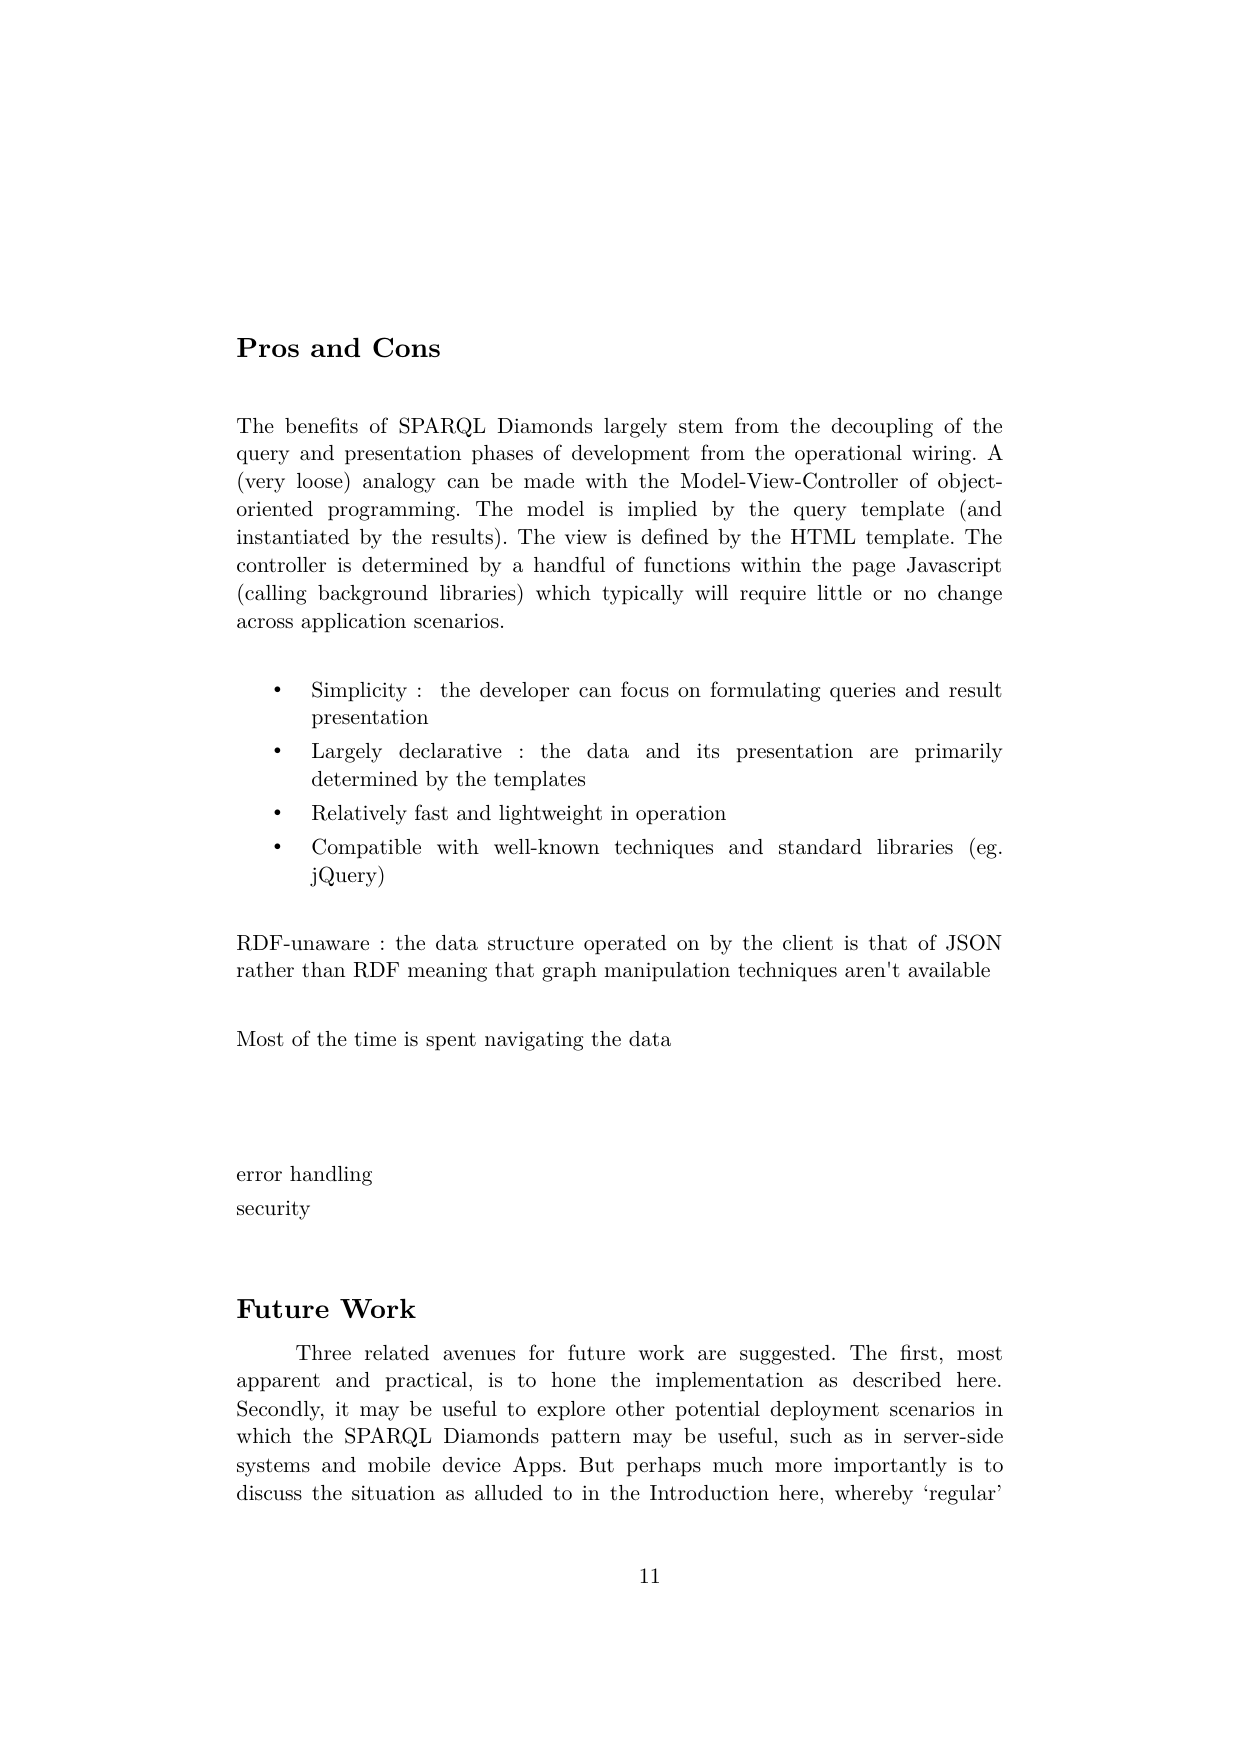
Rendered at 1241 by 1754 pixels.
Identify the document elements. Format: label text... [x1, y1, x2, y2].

subtitle Future Work [236, 1290, 1004, 1326]
list Largely declarative : the data and its presentation are primarily determined by the templates [274, 737, 1004, 793]
text error handling [236, 1159, 1004, 1187]
list Relatively fast and lightweight in operation [274, 798, 1004, 826]
text The benefits of SPARQL Diamonds largely stem from the decoupling of the query and presentation phases of development from the operational wiring. A (very loose) analogy can be made with the Model-View-Controller of object-oriented programming. The model is implied by the query template (and instantiated by the results). The view is defined by the HTML template. The controller is determined by a handful of functions within the page Javascript (calling background libraries) which typically will require little or no change across application scenarios. [236, 411, 1004, 635]
text RDF-unaware : the data structure operated on by the client is that of JSON rather than RDF meaning that graph manipulation techniques aren't available [236, 928, 1004, 984]
text security [236, 1193, 1004, 1221]
text Most of the time is spent navigating the data [236, 1024, 1004, 1052]
list Compatible with well-known techniques and standard libraries (eg. jQuery) [274, 832, 1004, 888]
subtitle Pros and Cons [236, 329, 1004, 365]
list Simplicity : the developer can focus on formulating queries and result presentation [274, 675, 1004, 731]
text Three related avenues for future work are suggested. The first, most apparent and practical, is to hone the implementation as described here. Secondly, it may be useful to explore other potential deployment scenarios in which the SPARQL Diamonds pattern may be useful, such as in server-side systems and mobile device Apps. But perhaps much more importantly is to discuss the situation as alluded to in the Introduction here, whereby ‘regular’ [236, 1338, 1004, 1506]
